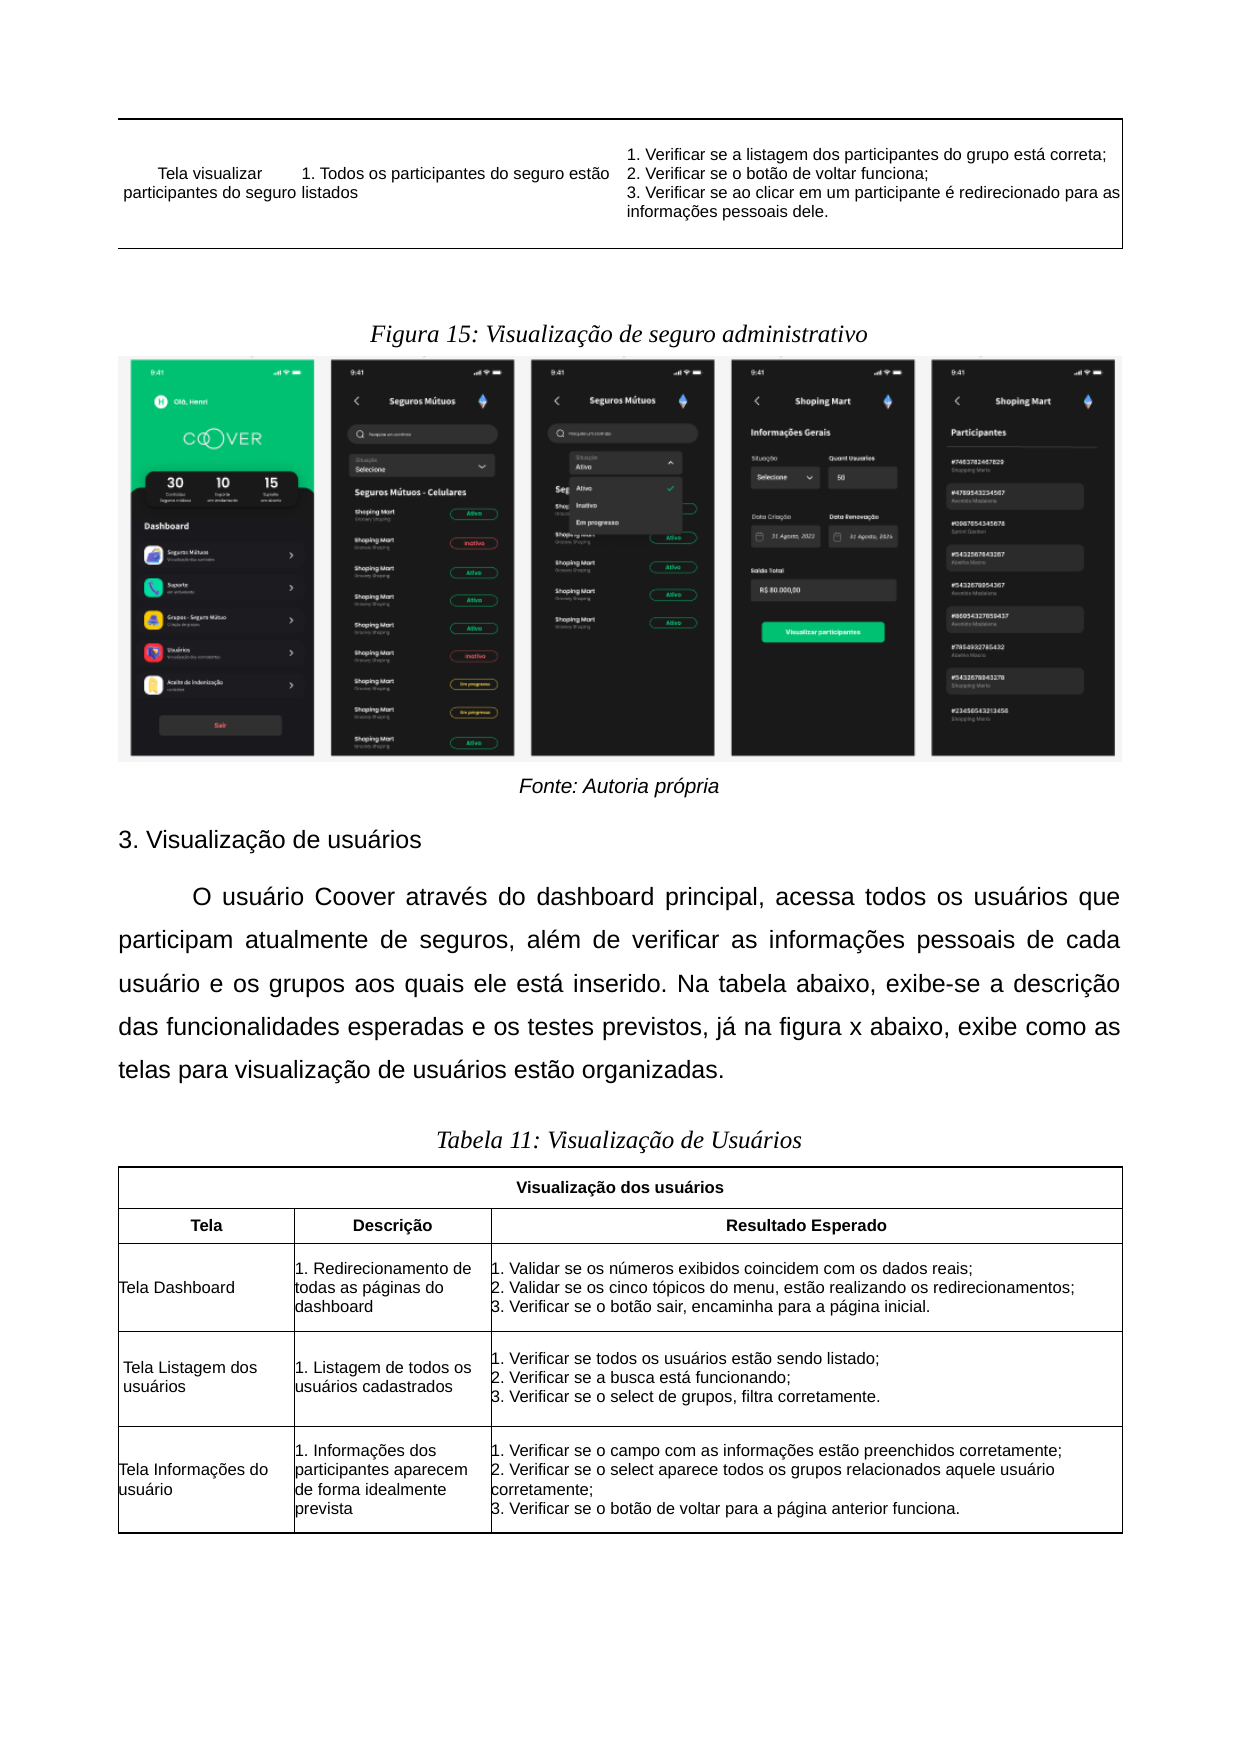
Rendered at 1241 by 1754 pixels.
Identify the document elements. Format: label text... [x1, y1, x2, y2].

text Fonte: Autoria própria [118, 762, 1122, 798]
table_cell 1. Todos os participantes do seguro estão listados [301, 120, 627, 247]
table_cell 1. Verificar se todos os usuários estão sendo listado; 2. Verificar se a busca está funcionando; 3. Verificar se o select de grupos, filtra corretamente. [492, 1332, 1122, 1426]
text O usuário Coover através do dashboard principal, acessa todos os usuários que participam atualmente de seguros, além de verificar as informações pessoais de cada usuário e os grupos aos quais ele está inserido. Na tabela abaixo, exibe-se a descrição das funcionalidades esperadas e os testes previstos, já na figura x abaixo, exibe como as telas para visualização de usuários estão organizadas. [118, 882, 1122, 1083]
text Figura 15: Visualização de seguro administrativo [118, 319, 1122, 348]
table_cell Resultado Esperado [492, 1209, 1122, 1243]
text Tabela 11: Visualização de Usuários [118, 1125, 1122, 1154]
table_cell 1. Verificar se o campo com as informações estão preenchidos corretamente; 2. Verificar se o select aparece todos os grupos relacionados aquele usuário corretamente; 3. Verificar se o botão de voltar para a página anterior funciona. [492, 1427, 1122, 1532]
text 3. Visualização de usuários [118, 824, 1122, 853]
picture [118, 356, 1123, 762]
table_cell Tela [119, 1209, 294, 1243]
table_cell Tela visualizar participantes do seguro [118, 120, 301, 247]
table_header Visualização dos usuários [119, 1168, 1122, 1207]
text [118, 348, 1122, 356]
table_cell 1. Redirecionamento de todas as páginas do dashboard [295, 1244, 491, 1331]
table_cell Descrição [295, 1209, 491, 1243]
text [118, 307, 1122, 319]
table_cell 1. Verificar se a listagem dos participantes do grupo está correta; 2. Verificar se o botão de voltar funciona; 3. Verificar se ao clicar em um participante é redirecionado para as informações pessoais dele. [627, 120, 1122, 247]
table_cell Tela Informações do usuário [119, 1427, 294, 1532]
table_cell 1. Listagem de todos os usuários cadastrados [295, 1332, 491, 1426]
table_cell 1. Informações dos participantes aparecem de forma idealmente prevista [295, 1427, 491, 1532]
table_cell Tela Dashboard [119, 1244, 294, 1331]
table_cell Tela Listagem dos usuários [119, 1332, 294, 1426]
table_cell 1. Validar se os números exibidos coincidem com os dados reais; 2. Validar se os cinco tópicos do menu, estão realizando os redirecionamentos; 3. Verificar se o botão sair, encaminha para a página inicial. [492, 1244, 1122, 1331]
